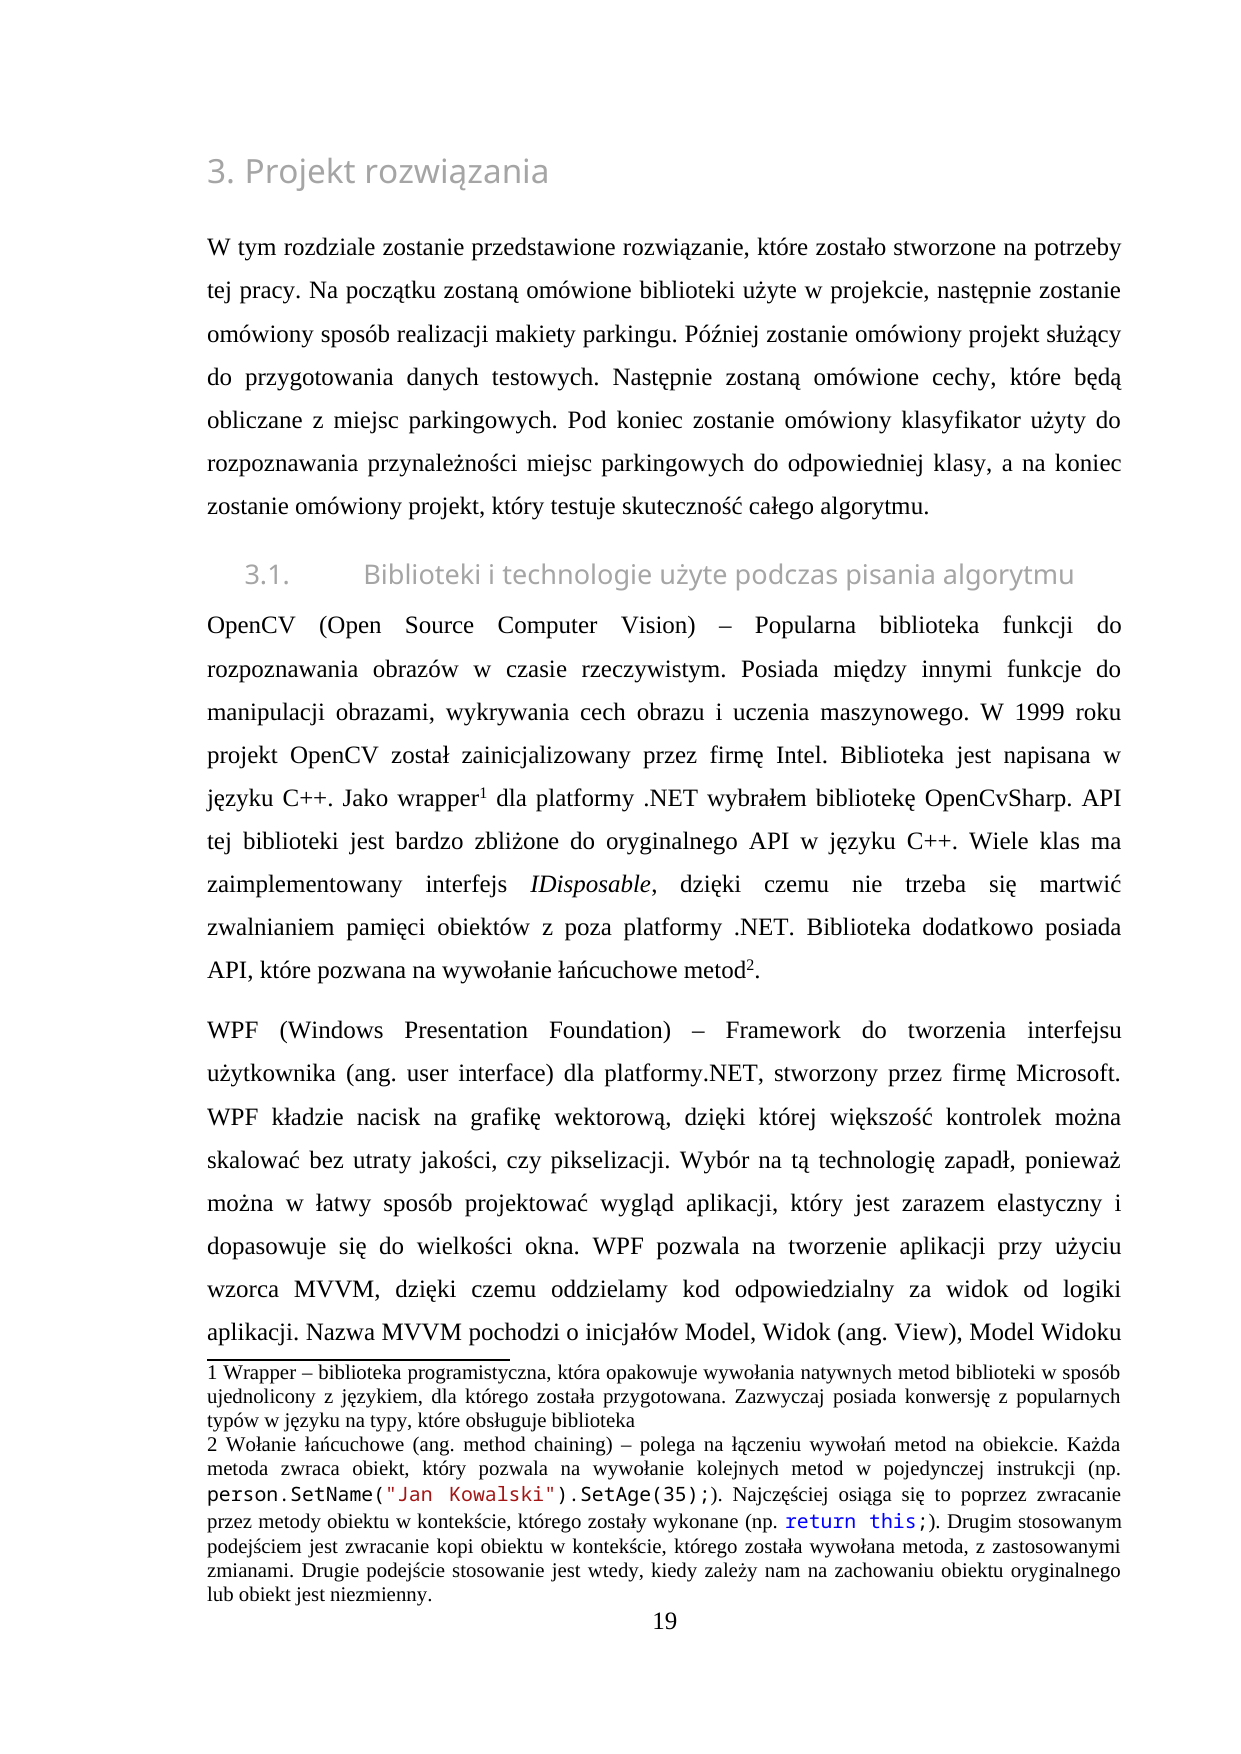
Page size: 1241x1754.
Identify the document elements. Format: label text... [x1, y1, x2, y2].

list Projekt rozwiązania [207, 148, 1122, 193]
text Wrapper – biblioteka programistyczna, która opakowuje wywołania natywnych metod biblioteki w sposób ujednolicony z językiem, dla którego została przygotowana. Zazwyczaj posiada konwersję z popularnych typów w języku na typy, które obsługuje biblioteka [207, 1360, 1122, 1432]
text W tym rozdziale zostanie przedstawione rozwiązanie, które zostało stworzone na potrzeby tej pracy. Na początku zostaną omówione biblioteki użyte w projekcie, następnie zostanie omówiony sposób realizacji makiety parkingu. Później zostanie omówiony projekt służący do przygotowania danych testowych. Następnie zostaną omówione cechy, które będą obliczane z miejsc parkingowych. Pod koniec zostanie omówiony klasyfikator użyty do rozpoznawania przynależności miejsc parkingowych do odpowiedniej klasy, a na koniec zostanie omówiony projekt, który testuje skuteczność całego algorytmu. [207, 232, 1122, 520]
text Wołanie łańcuchowe (ang. method chaining) – polega na łączeniu wywołań metod na obiekcie. Każda metoda zwraca obiekt, który pozwala na wywołanie kolejnych metod w pojedynczej instrukcji (np. person.SetName("Jan Kowalski").SetAge(35);). Najczęściej osiąga się to poprzez zwracanie przez metody obiektu w kontekście, którego zostały wykonane (np. return this;). Drugim stosowanym podejściem jest zwracanie kopi obiektu w kontekście, którego została wywołana metoda, z zastosowanymi zmianami. Drugie podejście stosowanie jest wtedy, kiedy zależy nam na zachowaniu obiektu oryginalnego lub obiekt jest niezmienny. [207, 1432, 1122, 1606]
text OpenCV (Open Source Computer Vision) – Popularna biblioteka funkcji do rozpoznawania obrazów w czasie rzeczywistym. Posiada między innymi funkcje do manipulacji obrazami, wykrywania cech obrazu i uczenia maszynowego. W 1999 roku projekt OpenCV został zainicjalizowany przez firmę Intel. Biblioteka jest napisana w języku C++. Jako wrapper dla platformy .NET wybrałem bibliotekę OpenCvSharp. API tej biblioteki jest bardzo zbliżone do oryginalnego API w języku C++. Wiele klas ma zaimplementowany interfejs IDisposable, dzięki czemu nie trzeba się martwić zwalnianiem pamięci obiektów z poza platformy .NET. Biblioteka dodatkowo posiada API, które pozwana na wywołanie łańcuchowe metod. [207, 611, 1122, 984]
text WPF (Windows Presentation Foundation) – Framework do tworzenia interfejsu użytkownika (ang. user interface) dla platformy.NET, stworzony przez firmę Microsoft. WPF kładzie nacisk na grafikę wektorową, dzięki której większość kontrolek można skalować bez utraty jakości, czy pikselizacji. Wybór na tą technologię zapadł, ponieważ można w łatwy sposób projektować wygląd aplikacji, który jest zarazem elastyczny i dopasowuje się do wielkości okna. WPF pozwala na tworzenie aplikacji przy użyciu wzorca MVVM, dzięki czemu oddzielamy kod odpowiedzialny za widok od logiki aplikacji. Nazwa MVVM pochodzi o inicjałów Model, Widok (ang. View), Model Widoku [207, 1015, 1122, 1346]
list Biblioteki i technologie użyte podczas pisania algorytmu [244, 555, 1122, 592]
